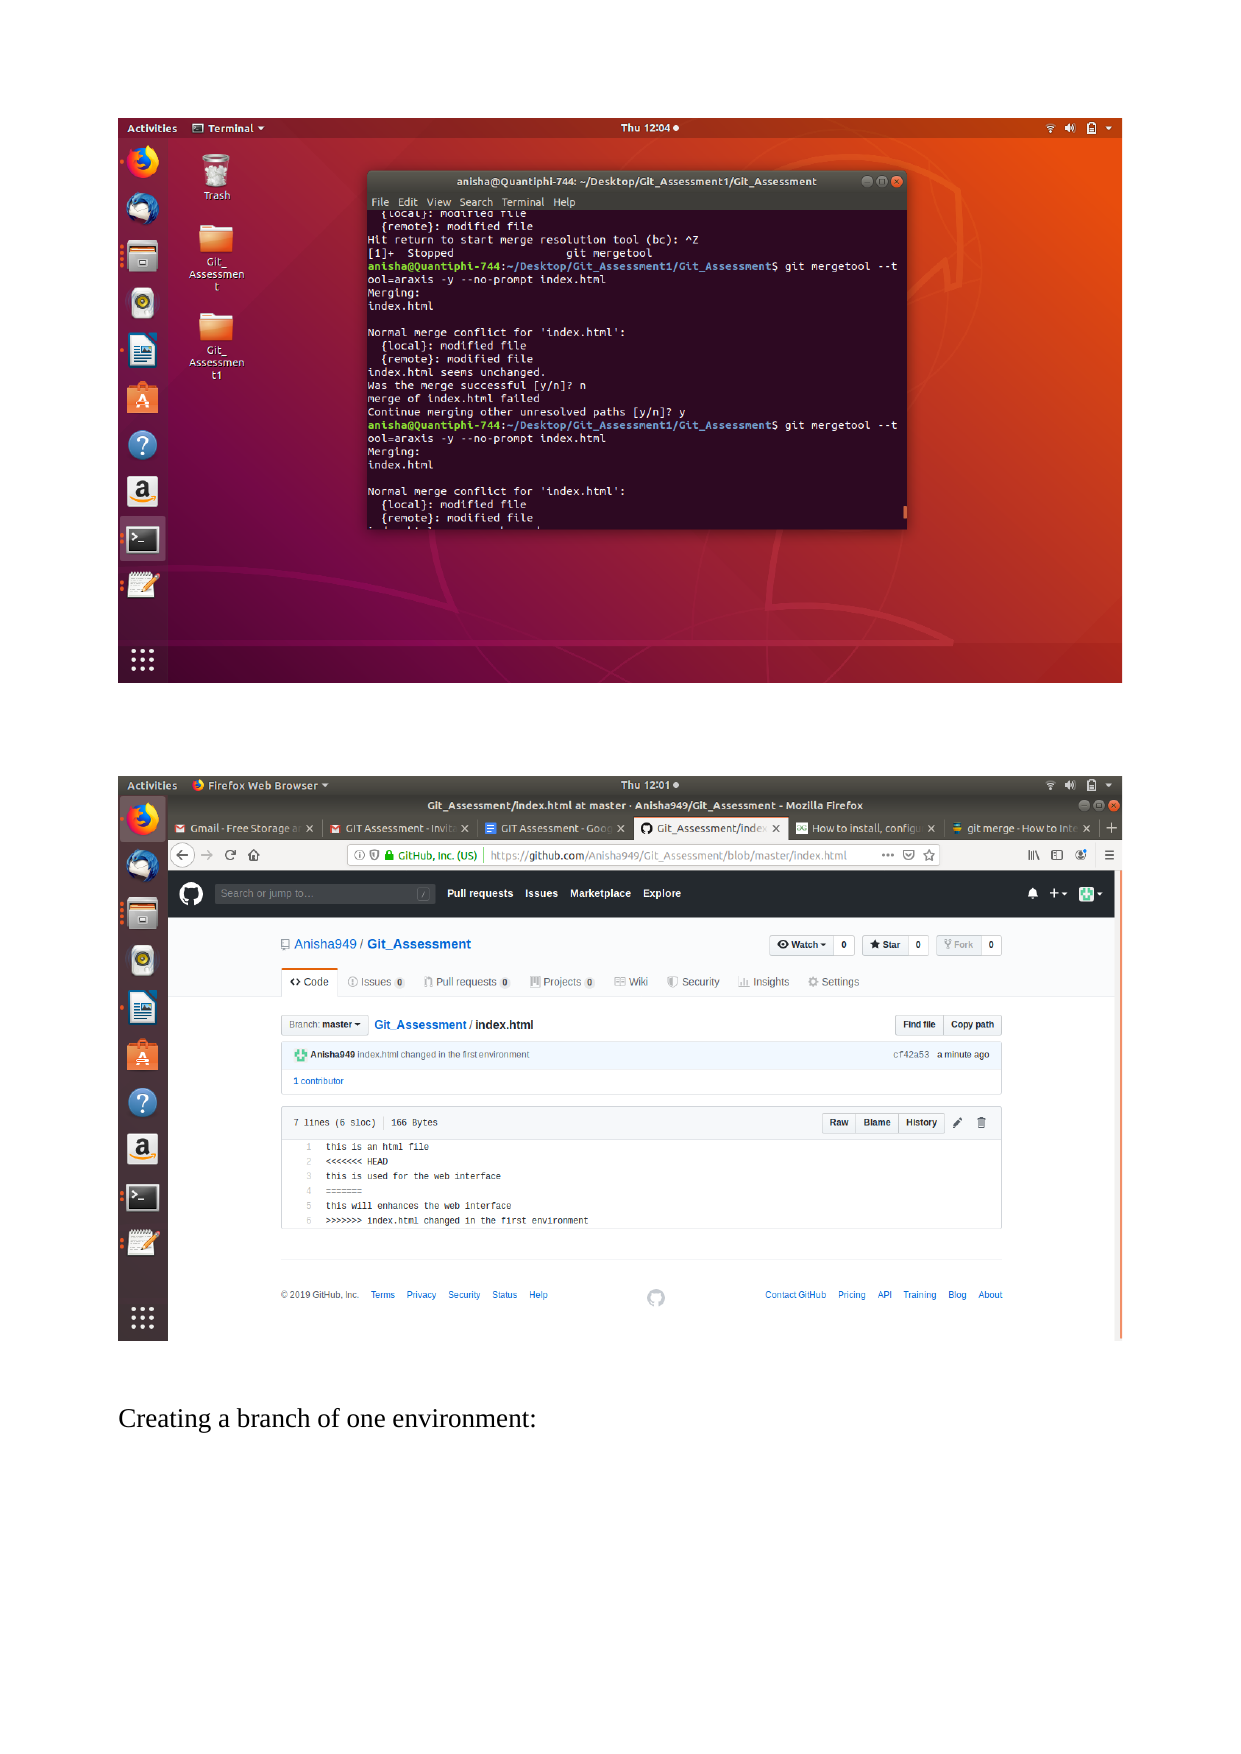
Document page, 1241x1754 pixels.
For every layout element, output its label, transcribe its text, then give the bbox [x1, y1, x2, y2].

picture [118, 776, 1123, 1341]
picture [118, 118, 1123, 683]
text Creating a branch of one environment: [118, 1403, 1122, 1434]
